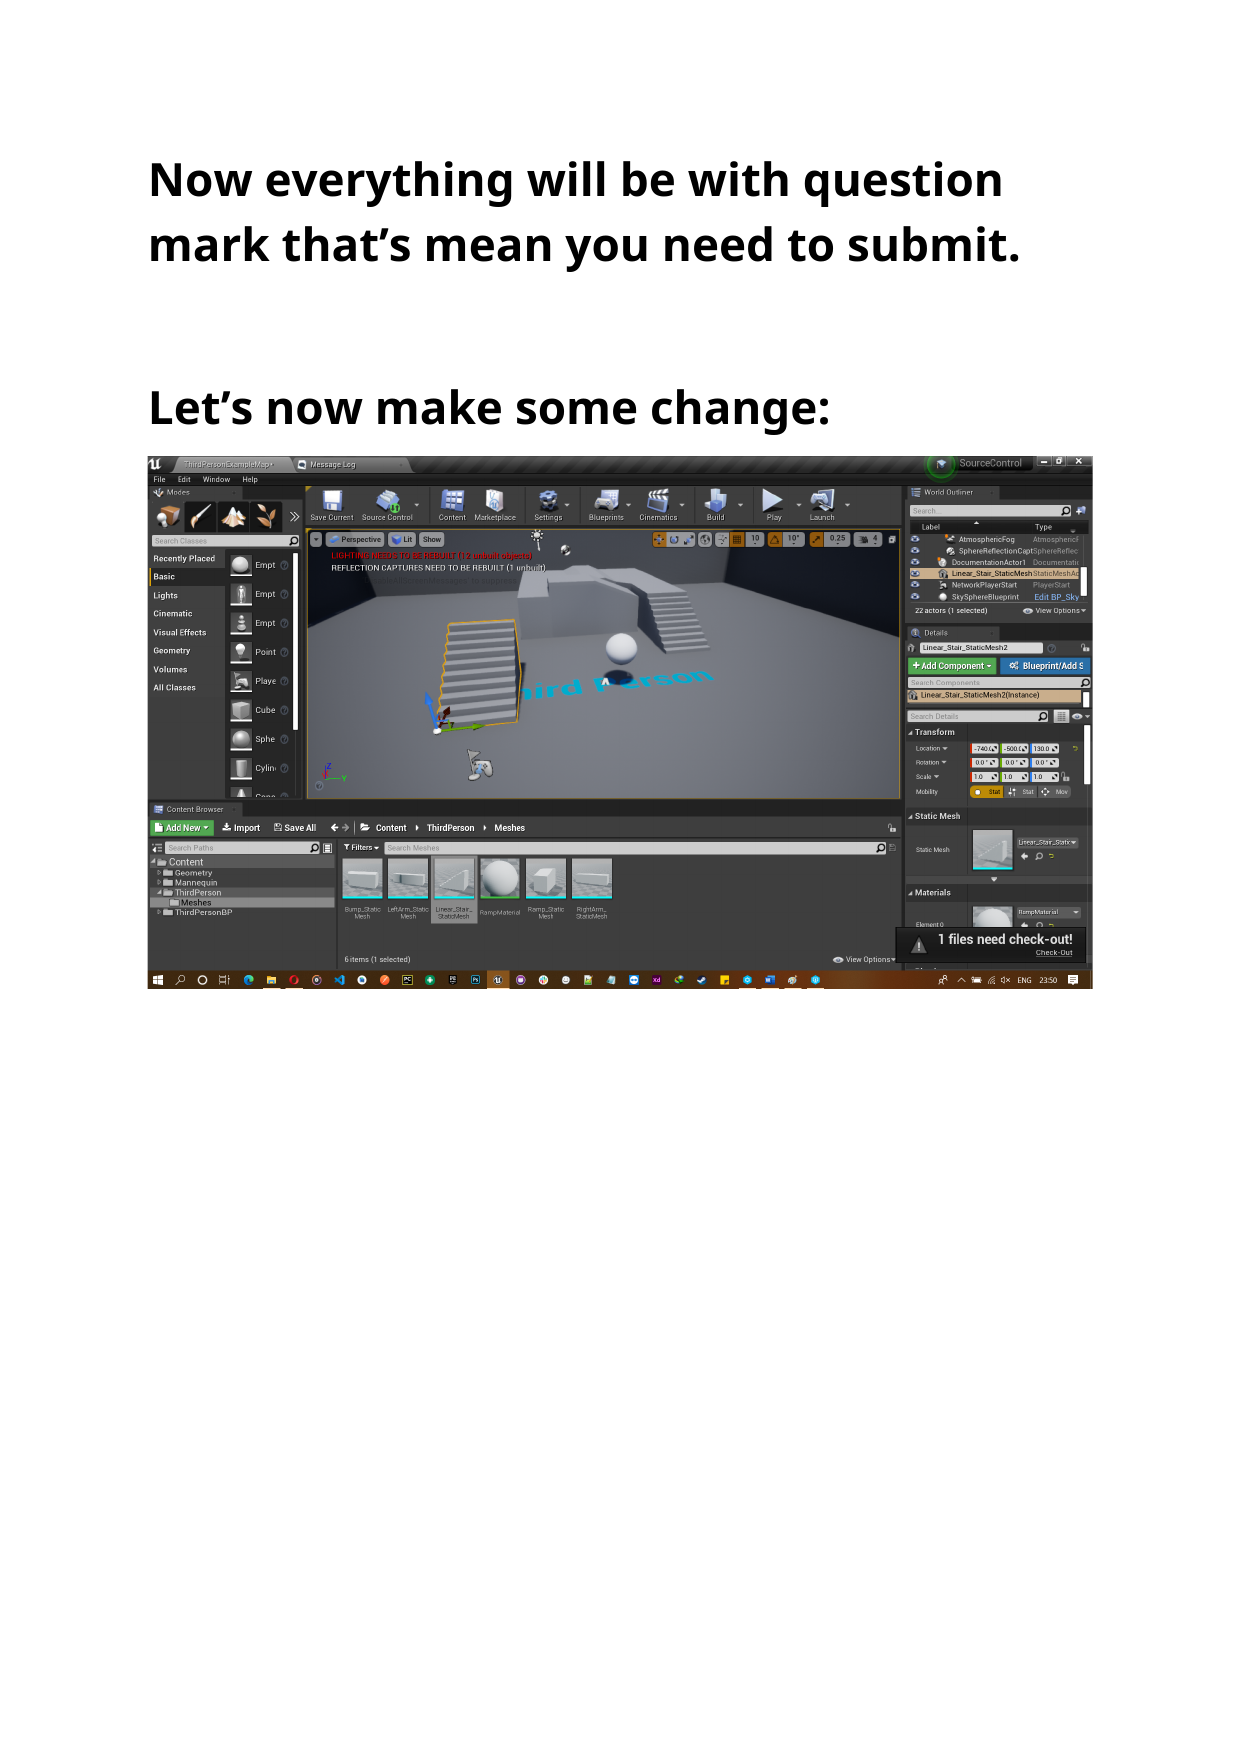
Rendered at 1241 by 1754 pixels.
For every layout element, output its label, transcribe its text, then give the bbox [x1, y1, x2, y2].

text Now everything will be with question mark that’s mean you need to submit. [148, 148, 1093, 275]
text Let’s now make some change: [148, 375, 1093, 438]
